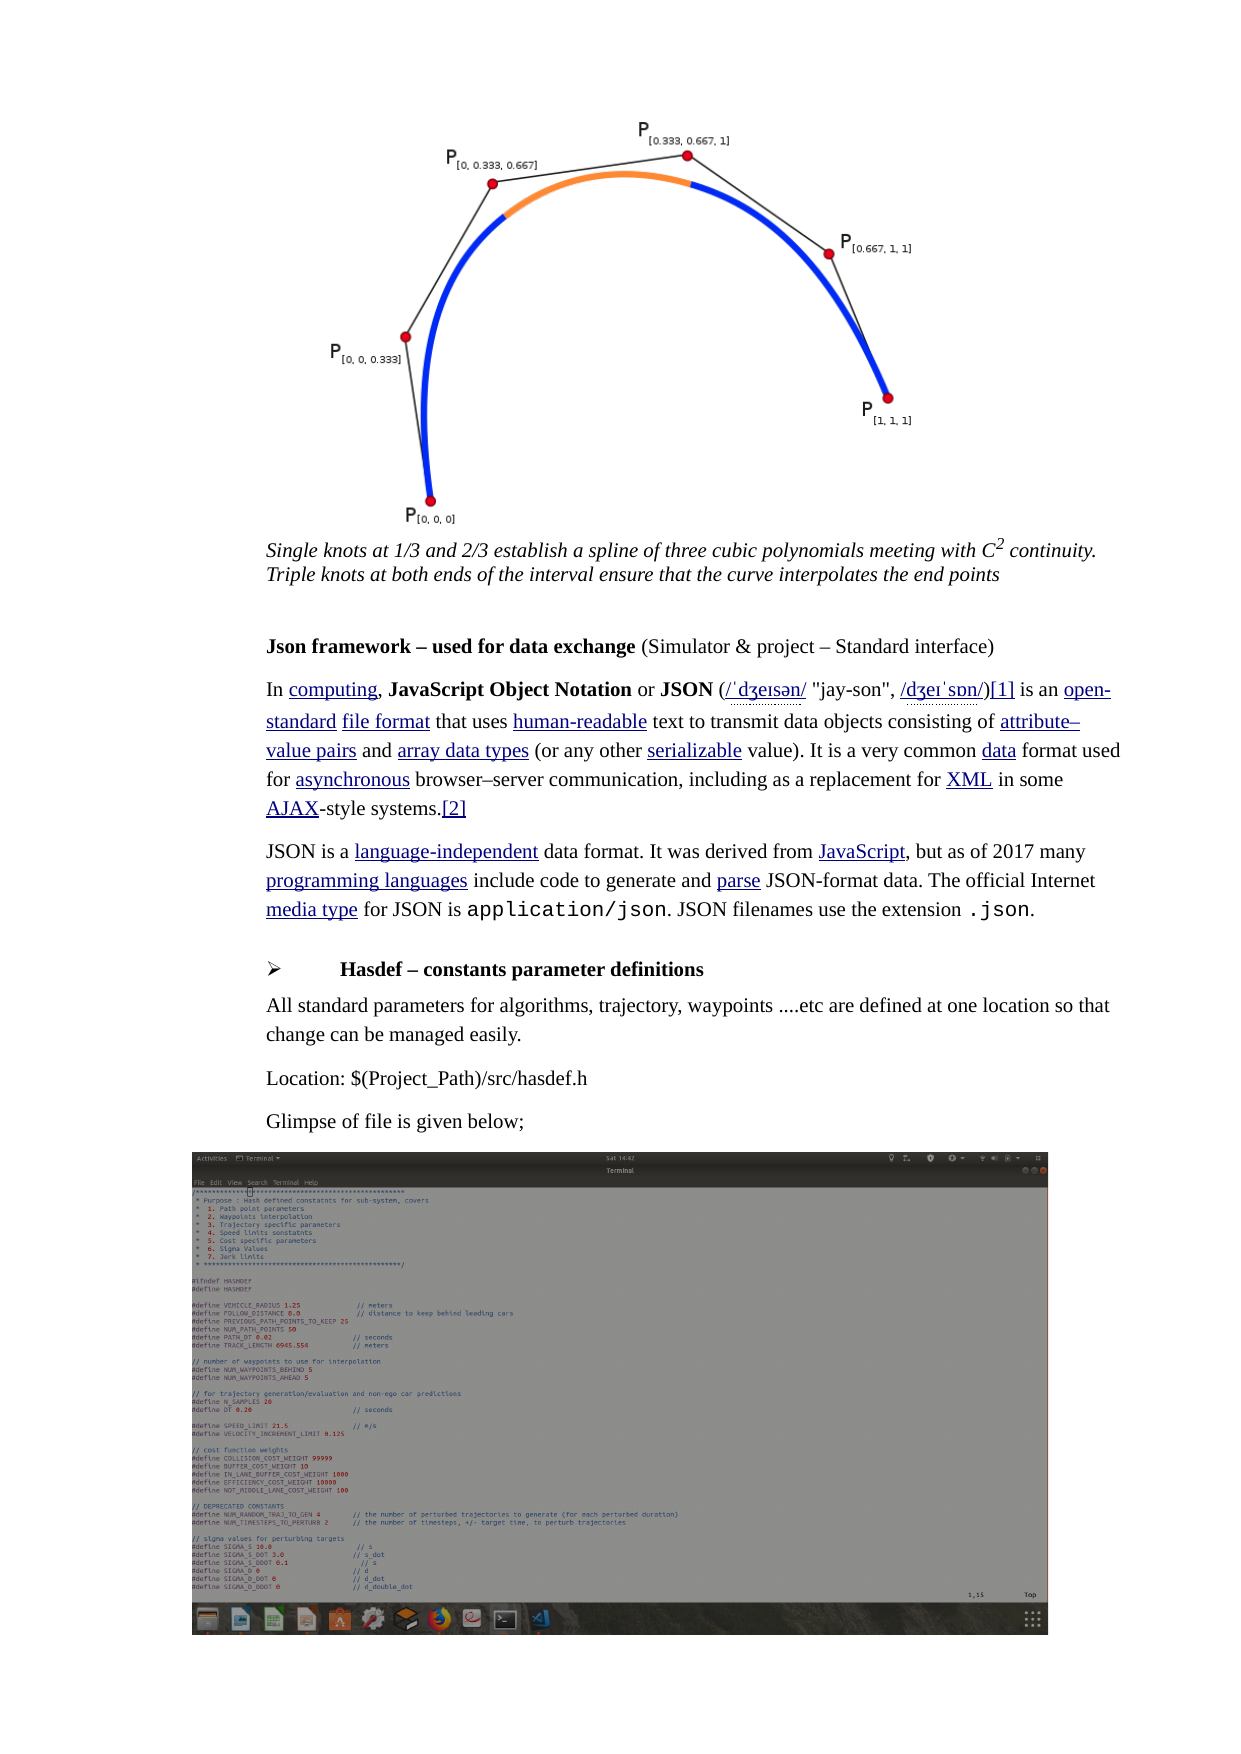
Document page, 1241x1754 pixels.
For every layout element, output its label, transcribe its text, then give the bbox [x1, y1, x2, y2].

text Location: $(Project_Path)/src/hasdef.h [266, 1066, 1122, 1090]
text Json framework – used for data exchange (Simulator & project – Standard interface) [266, 634, 1122, 658]
text Single knots at 1/3 and 2/3 establish a spline of three cubic polynomials meeting with C2 continuity. Triple knots at both ends of the interval ensure that the curve interpolates the end points [266, 166, 1122, 586]
text JSON is a language-independent data format. It was derived from JavaScript, but as of 2017 many programming languages include code to generate and parse JSON-format data. The official Internet media type for JSON is application/json. JSON filenames use the extension .json. [266, 839, 1122, 923]
text All standard parameters for algorithms, trajectory, waypoints ....etc are defined at one location so that change can be managed easily. [266, 993, 1122, 1046]
text In computing, JavaScript Object Notation or JSON (/ˈdʒeɪsən/ "jay-son", /dʒeɪˈsɒn/)[1] is an open-standard file format that uses human-readable text to transmit data objects consisting of attribute–value pairs and array data types (or any other serializable value). It is a very common data format used for asynchronous browser–server communication, including as a replacement for XML in some AJAX-style systems.[2] [266, 677, 1122, 820]
picture [192, 1152, 1049, 1635]
picture [315, 118, 925, 534]
subtitle Hasdef – constants parameter definitions [266, 957, 1122, 981]
text Glimpse of file is given below; [266, 1109, 1122, 1133]
